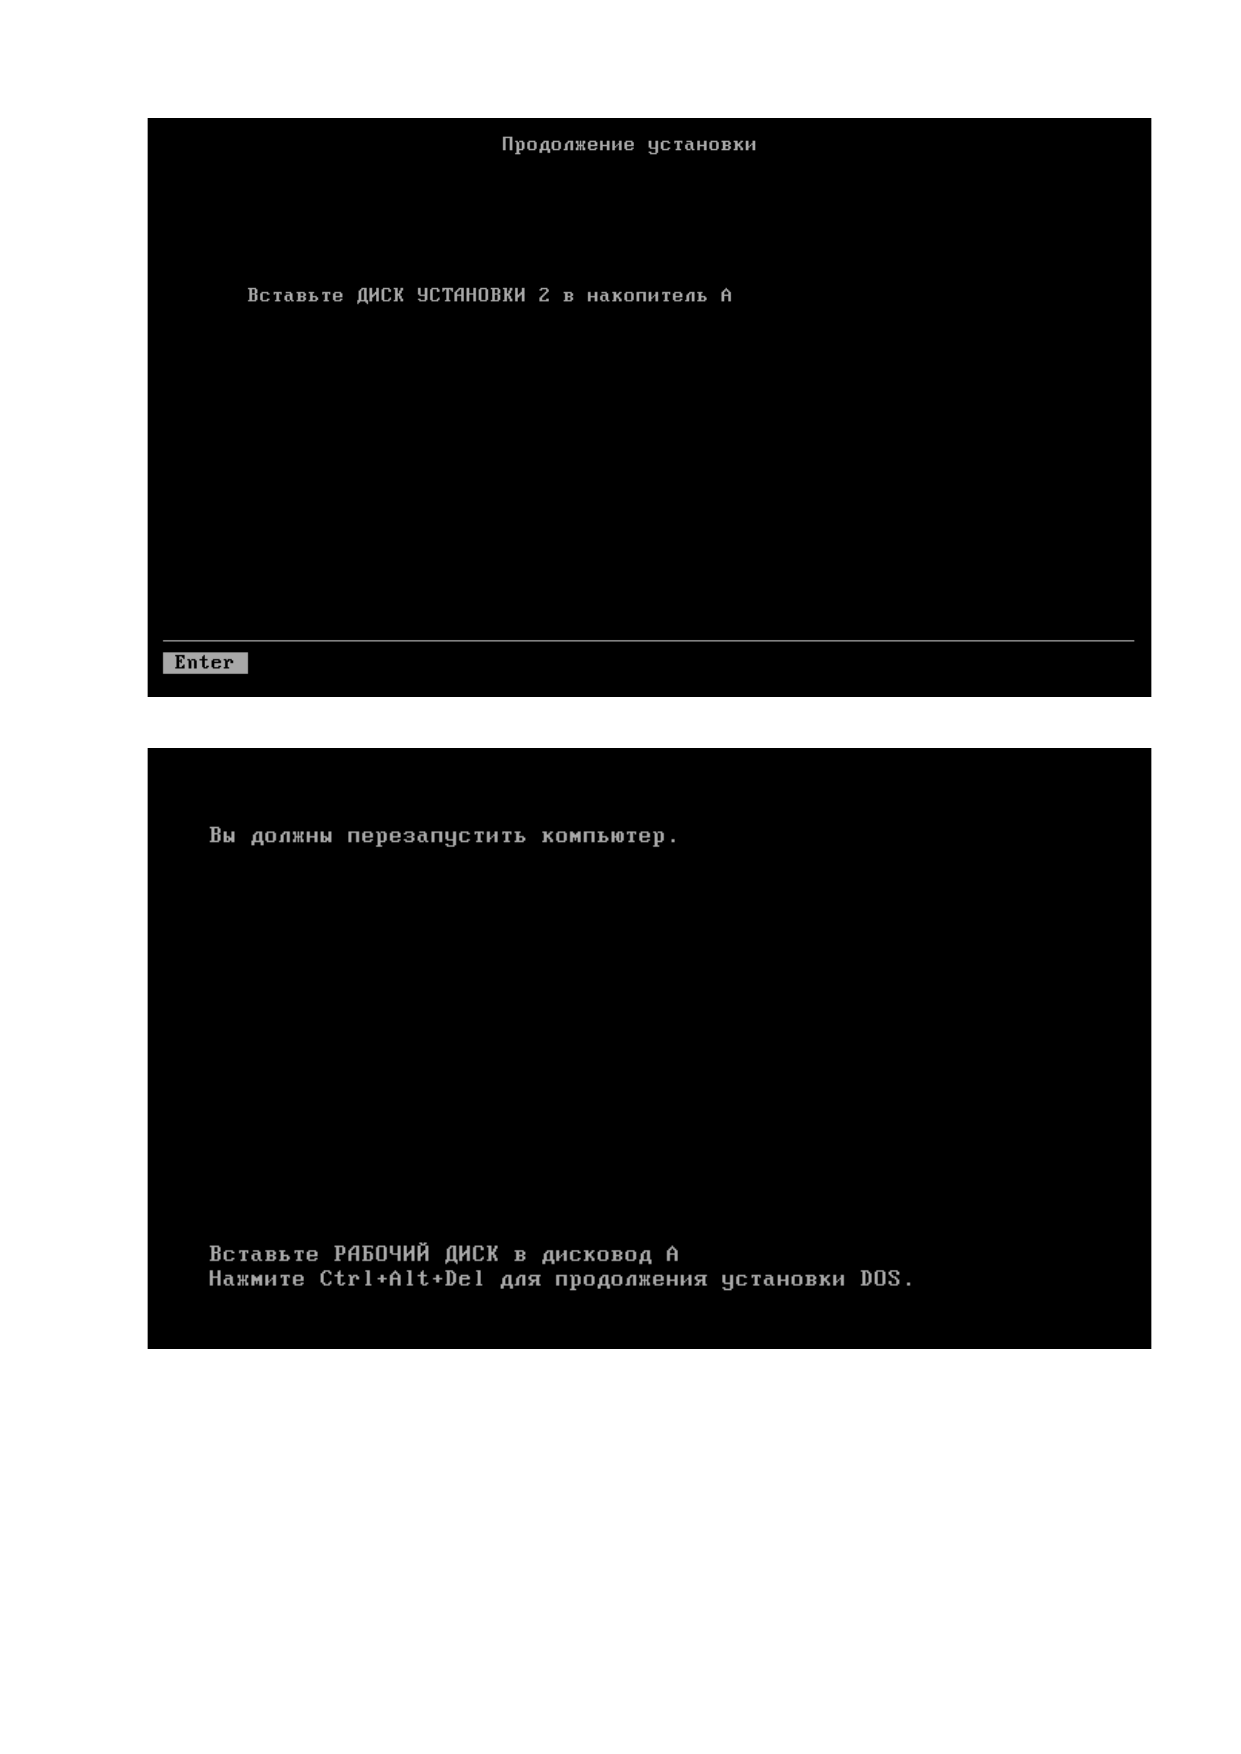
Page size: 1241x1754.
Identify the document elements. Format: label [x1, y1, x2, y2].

picture [147, 118, 1152, 697]
picture [147, 748, 1152, 1349]
